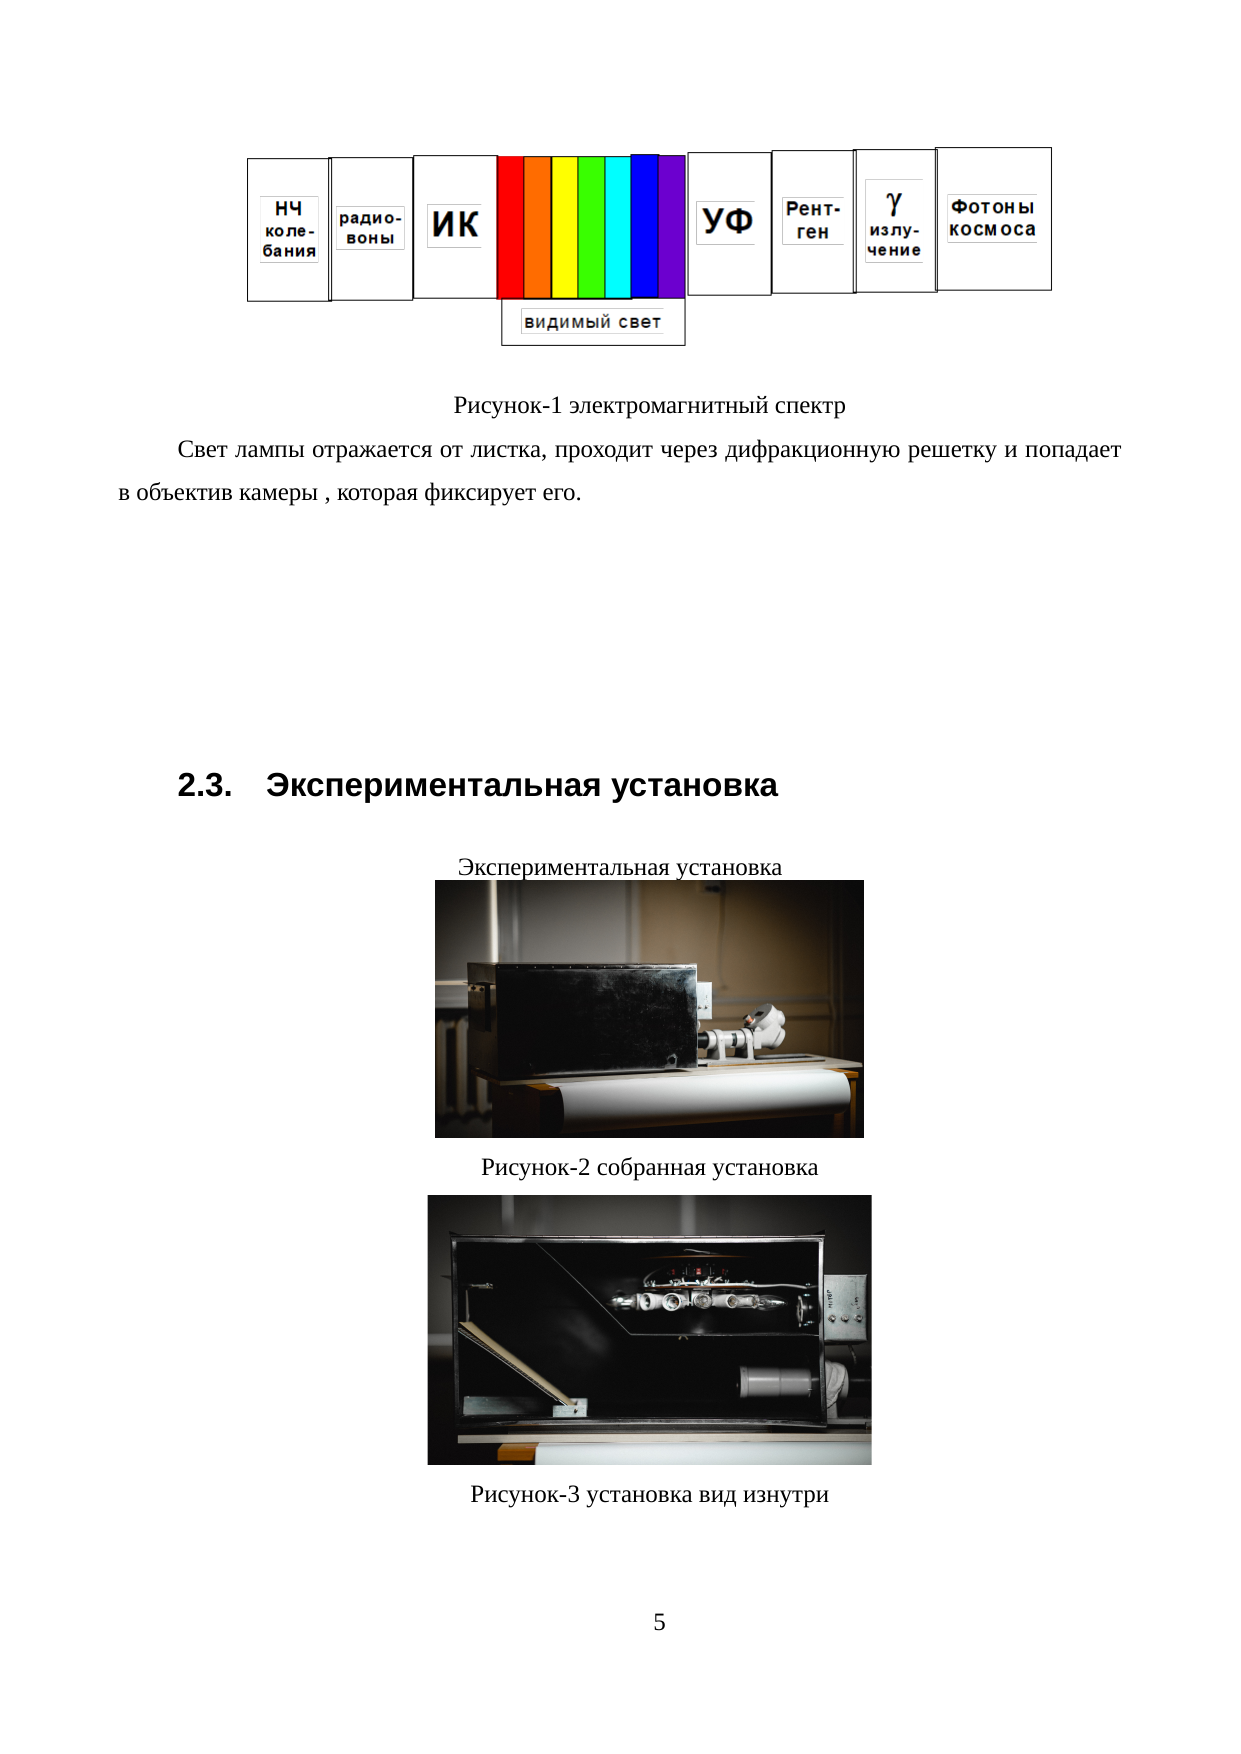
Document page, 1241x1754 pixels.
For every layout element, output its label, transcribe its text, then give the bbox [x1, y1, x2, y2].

picture [435, 880, 864, 1138]
table_header Экспериментальная установка [118, 852, 1122, 881]
text Рисунок-1 электромагнитный спектр [118, 391, 1122, 419]
subtitle Экспериментальная установка [118, 765, 1122, 803]
picture [218, 118, 1082, 377]
table_cell Рисунок-3 установка вид изнутри [118, 1195, 1122, 1522]
text Свет лампы отражается от листка, проходит через дифракционную решетку и попадает в объектив камеры , которая фиксирует его. [118, 434, 1122, 506]
picture [427, 1195, 872, 1465]
table_cell Рисунок-2 собранная установка [118, 881, 1122, 1195]
